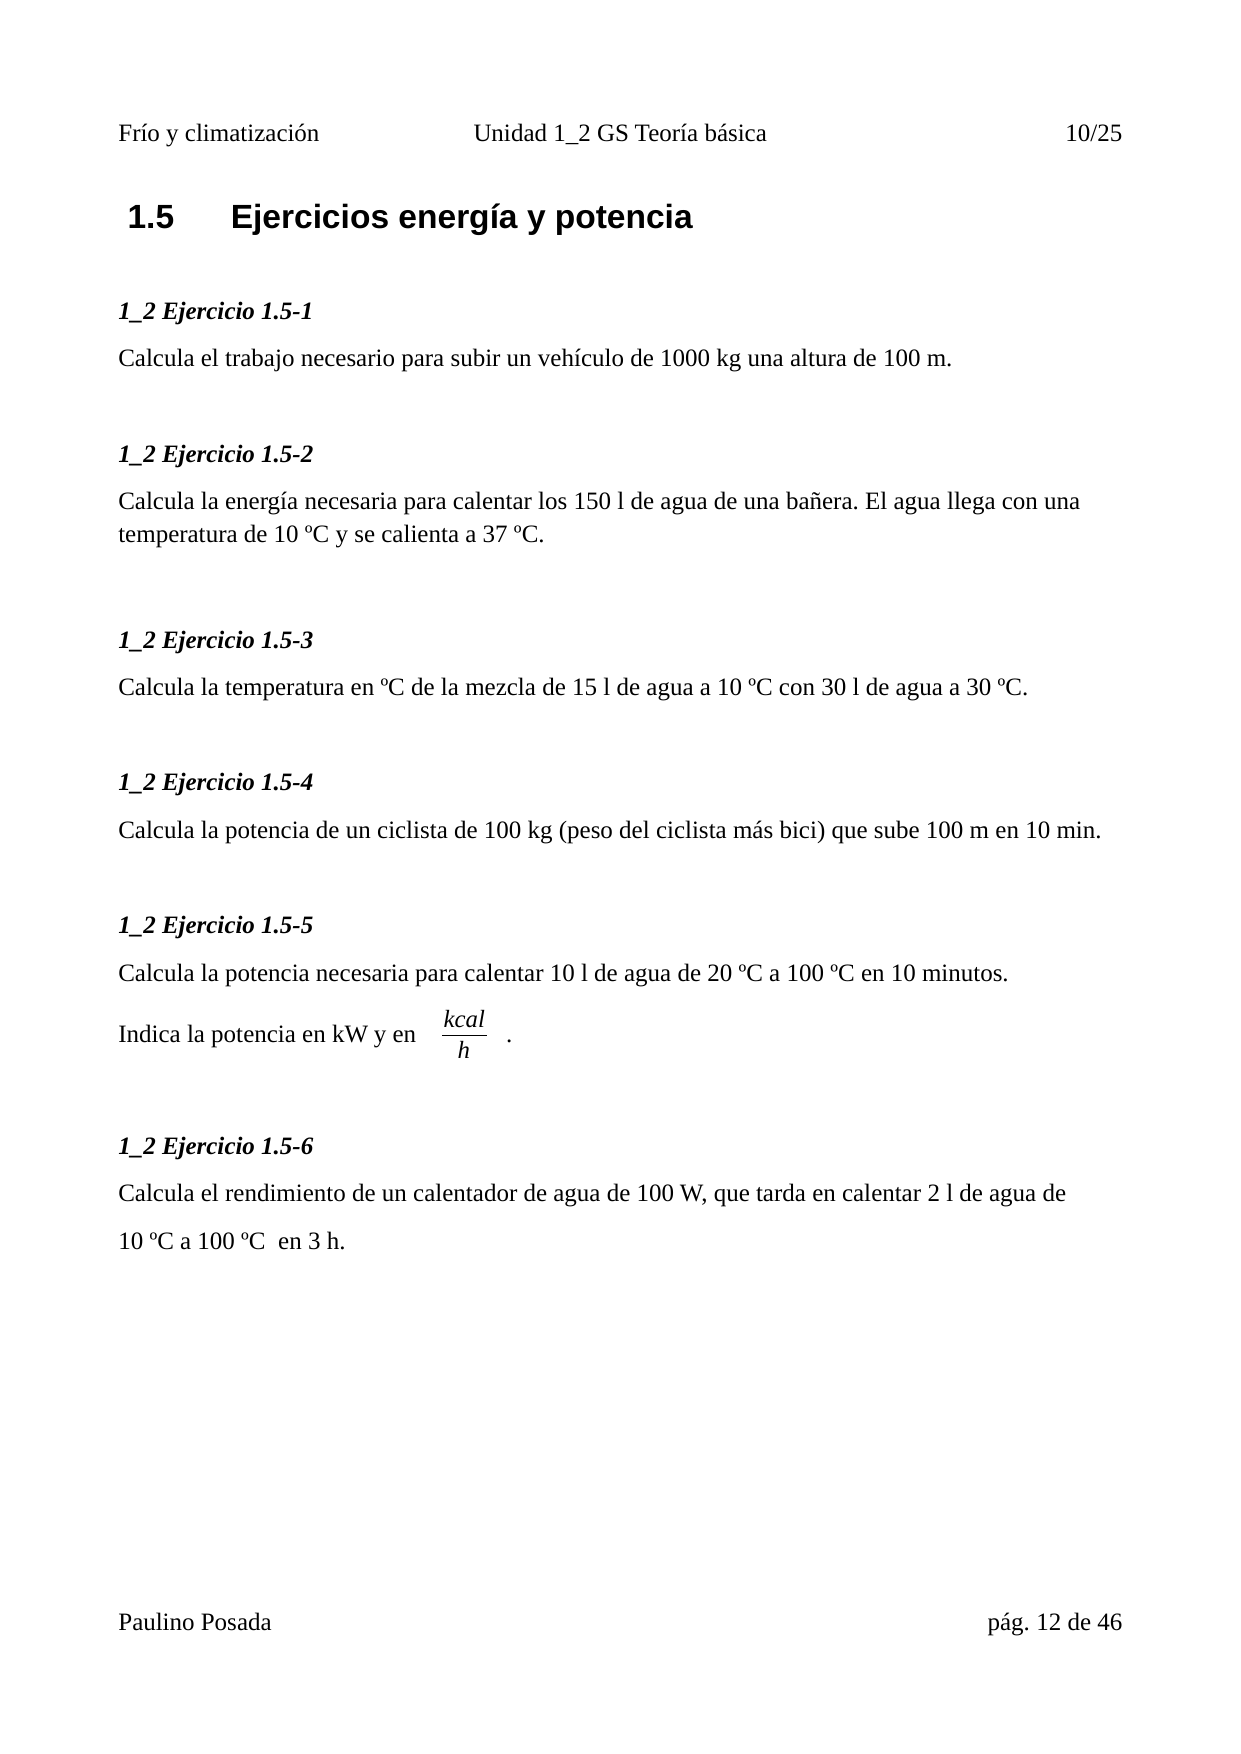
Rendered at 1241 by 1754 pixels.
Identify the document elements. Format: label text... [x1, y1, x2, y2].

text Calcula la temperatura en ºC de la mezcla de 15 l de agua a 10 ºC con 30 l de agua a 30 ºC. [118, 672, 1122, 701]
text 10 ºC a 100 ºC en 3 h. [118, 1226, 1122, 1255]
text 1_2 Ejercicio 1.5-1 [118, 296, 1122, 325]
subtitle Ejercicios energía y potencia [118, 197, 1122, 236]
text Indica la potencia en kW y en . [118, 1006, 1122, 1064]
text Calcula la potencia necesaria para calentar 10 l de agua de 20 ºC a 100 ºC en 10 minutos. [118, 958, 1122, 987]
text 1_2 Ejercicio 1.5-6 [118, 1131, 1122, 1160]
text Calcula el rendimiento de un calentador de agua de 100 W, que tarda en calentar 2 l de agua de [118, 1178, 1122, 1207]
text 1_2 Ejercicio 1.5-4 [118, 767, 1122, 796]
text Calcula la energía necesaria para calentar los 150 l de agua de una bañera. El agua llega con una temperatura de 10 ºC y se calienta a 37 ºC. [118, 486, 1122, 548]
text 1_2 Ejercicio 1.5-5 [118, 910, 1122, 939]
text 1_2 Ejercicio 1.5-3 [118, 625, 1122, 653]
text 1_2 Ejercicio 1.5-2 [118, 439, 1122, 467]
text Calcula el trabajo necesario para subir un vehículo de 1000 kg una altura de 100 m. [118, 343, 1122, 372]
text Calcula la potencia de un ciclista de 100 kg (peso del ciclista más bici) que sube 100 m en 10 min. [118, 815, 1122, 844]
